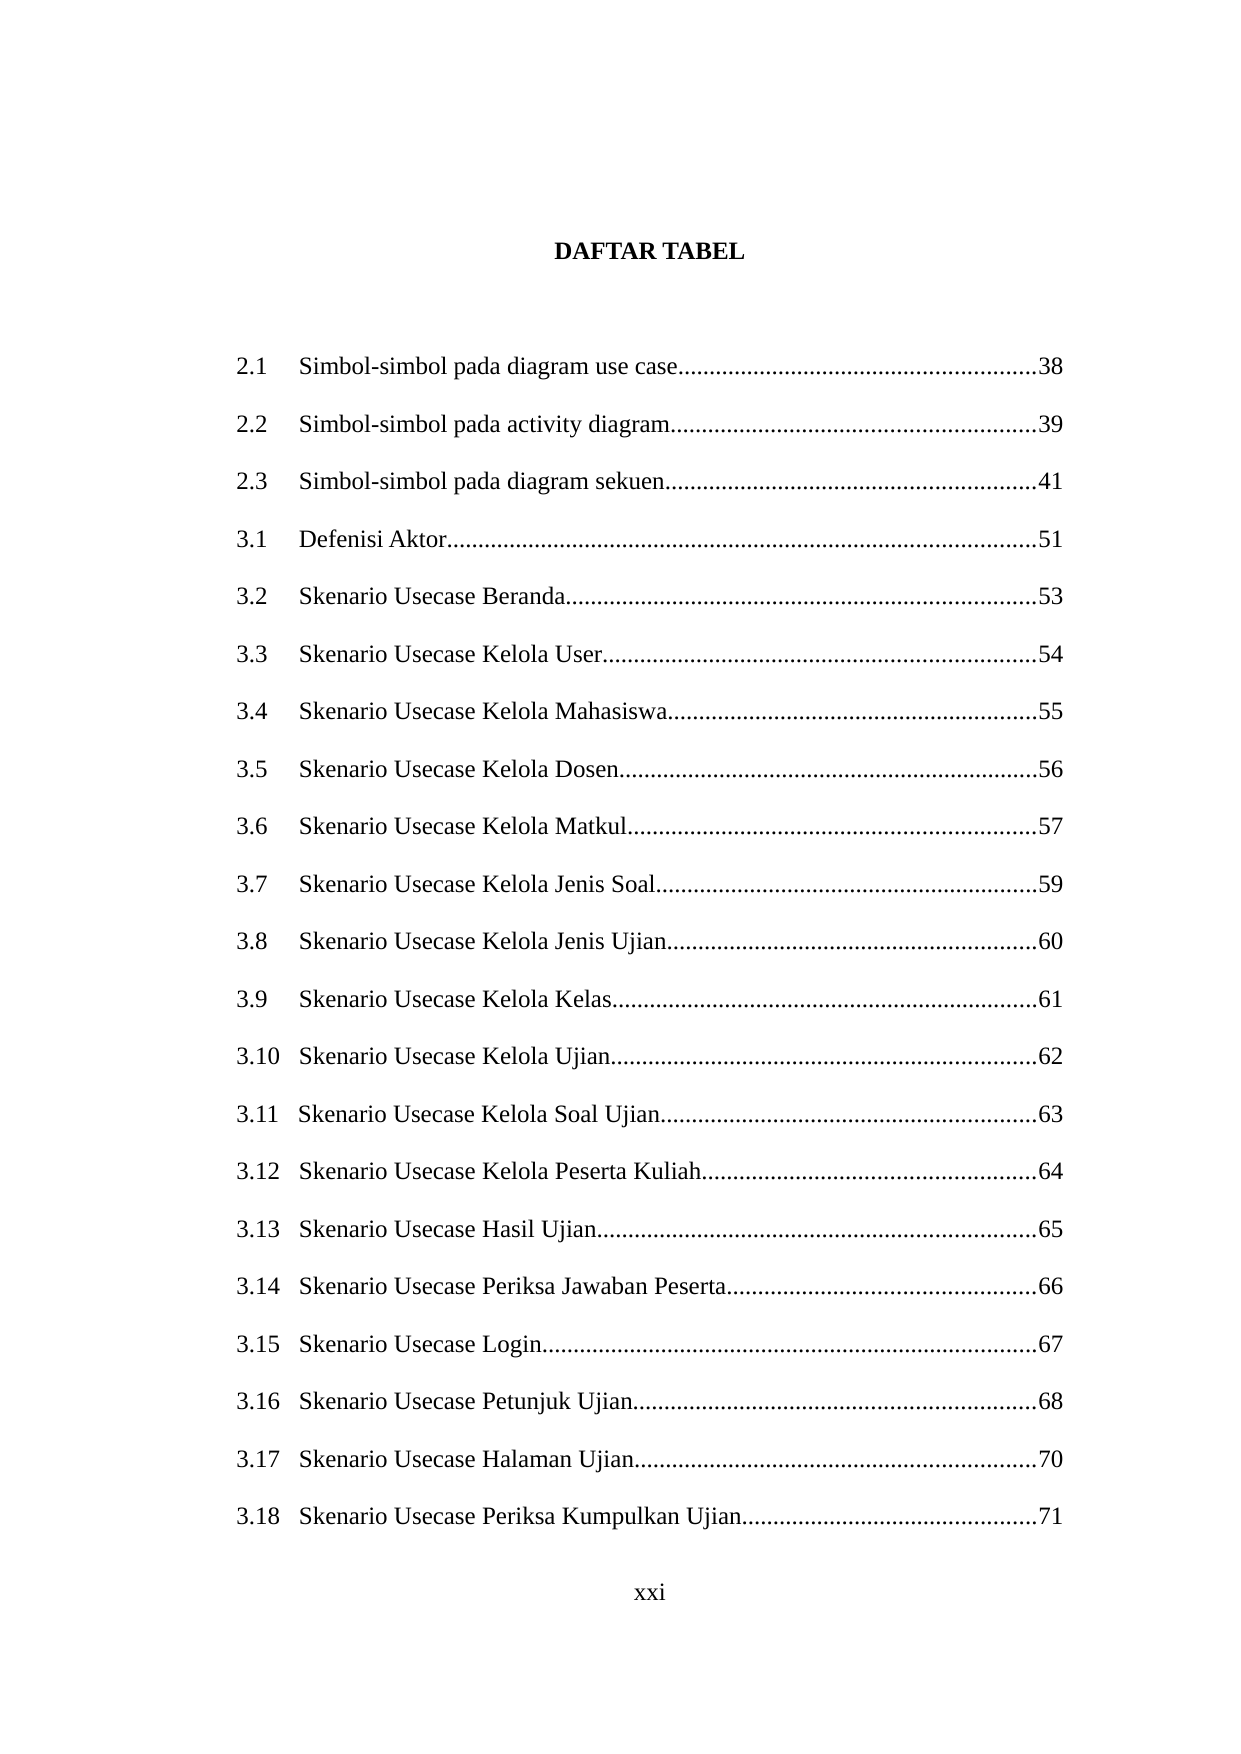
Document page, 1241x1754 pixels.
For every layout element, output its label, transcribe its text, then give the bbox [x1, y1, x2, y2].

text 3.1 Defenisi Aktor 51 [236, 524, 1063, 552]
text 3.13 Skenario Usecase Hasil Ujian 65 [236, 1214, 1063, 1242]
text 3.8 Skenario Usecase Kelola Jenis Ujian 60 [236, 926, 1063, 955]
text 3.2 Skenario Usecase Beranda 53 [236, 581, 1063, 610]
text 3.10 Skenario Usecase Kelola Ujian 62 [236, 1041, 1063, 1070]
text 3.3 Skenario Usecase Kelola User 54 [236, 639, 1063, 667]
text 3.12 Skenario Usecase Kelola Peserta Kuliah 64 [236, 1156, 1063, 1185]
text 2.3 Simbol-simbol pada diagram sekuen 41 [236, 466, 1063, 495]
text 3.14 Skenario Usecase Periksa Jawaban Peserta 66 [236, 1271, 1063, 1300]
text 3.16 Skenario Usecase Petunjuk Ujian 68 [236, 1386, 1063, 1415]
text 3.11 Skenario Usecase Kelola Soal Ujian 63 [236, 1099, 1063, 1127]
text 3.6 Skenario Usecase Kelola Matkul 57 [236, 811, 1063, 840]
text 3.9 Skenario Usecase Kelola Kelas 61 [236, 984, 1063, 1012]
text 3.17 Skenario Usecase Halaman Ujian 70 [236, 1444, 1063, 1472]
text 3.15 Skenario Usecase Login 67 [236, 1329, 1063, 1357]
text 2.1 Simbol-simbol pada diagram use case 38 [236, 351, 1063, 380]
text 3.7 Skenario Usecase Kelola Jenis Soal 59 [236, 869, 1063, 897]
text 3.5 Skenario Usecase Kelola Dosen 56 [236, 754, 1063, 782]
text 2.2 Simbol-simbol pada activity diagram 39 [236, 409, 1063, 437]
text 3.4 Skenario Usecase Kelola Mahasiswa 55 [236, 696, 1063, 725]
text 3.18 Skenario Usecase Periksa Kumpulkan Ujian 71 [236, 1501, 1063, 1530]
text DAFTAR TABEL [236, 236, 1063, 265]
